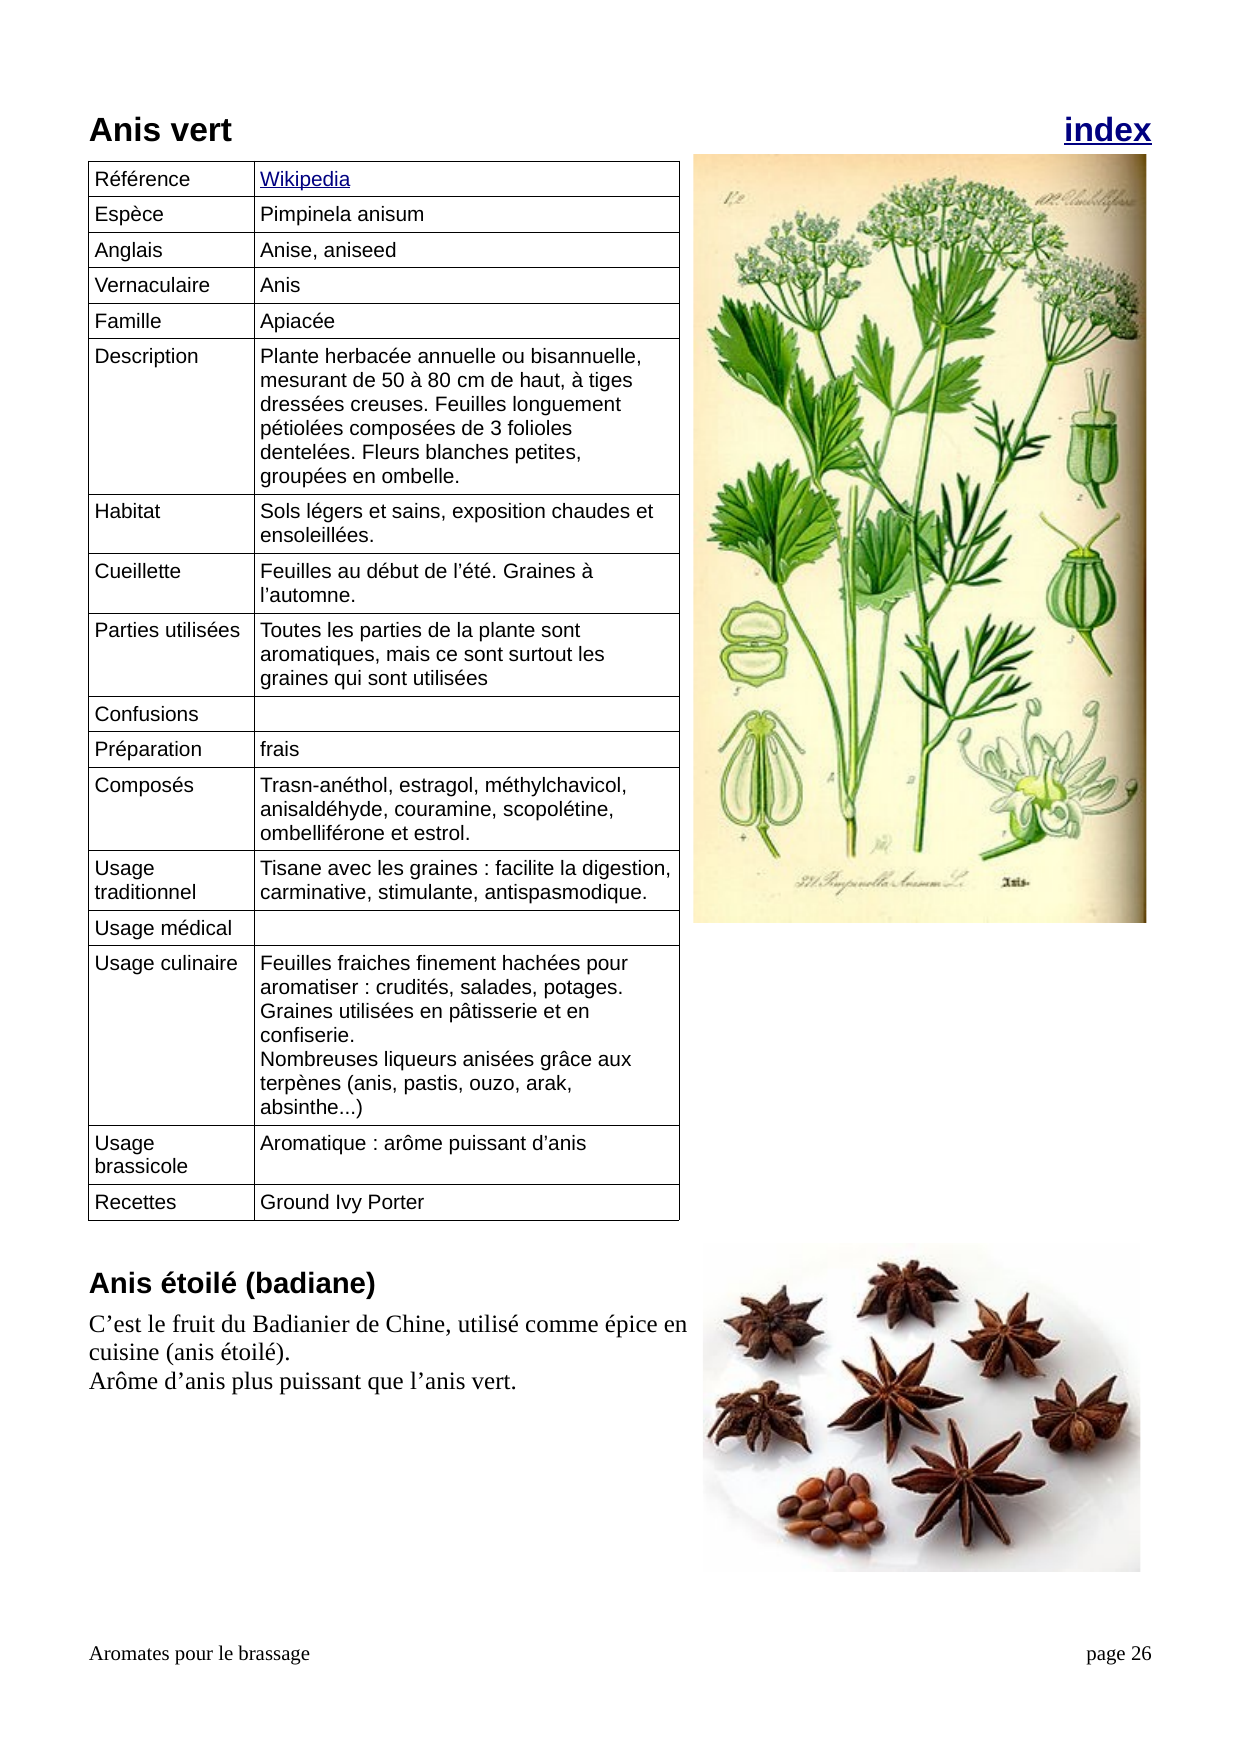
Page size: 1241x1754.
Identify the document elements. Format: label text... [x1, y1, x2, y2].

table_cell Usage médical [89, 911, 254, 945]
table_cell Trasn-anéthol, estragol, méthylchavicol, anisaldéhyde, couramine, scopolétine, ombelliférone et estrol. [255, 768, 679, 850]
table_header Référence [89, 162, 254, 196]
table_cell Feuilles au début de l’été. Graines à l’automne. [255, 554, 679, 612]
picture [693, 154, 1147, 923]
table_cell Composés [89, 768, 254, 850]
table_cell Anise, aniseed [255, 233, 679, 267]
table_cell Description [89, 339, 254, 493]
table_cell Plante herbacée annuelle ou bisannuelle, mesurant de 50 à 80 cm de haut, à tiges dressées creuses. Feuilles longuement pétiolées composées de 3 folioles dentelées. Fleurs blanches petites, groupées en ombelle. [255, 339, 679, 493]
table_cell frais [255, 732, 679, 767]
picture [702, 1243, 1141, 1572]
table_cell Usage culinaire [89, 946, 254, 1124]
table_cell Toutes les parties de la plante sont aromatiques, mais ce sont surtout les graines qui sont utilisées [255, 614, 679, 696]
table_cell Confusions [89, 697, 254, 731]
table_cell Anglais [89, 233, 254, 267]
table_cell Préparation [89, 732, 254, 767]
table_cell Pimpinela anisum [255, 197, 679, 232]
subtitle Anis vert index [88, 109, 1152, 148]
table_cell Sols légers et sains, exposition chaudes et ensoleillées. [255, 495, 679, 553]
table_cell Tisane avec les graines : facilite la digestion, carminative, stimulante, antispasmodique. [255, 851, 679, 910]
table_cell Espèce [89, 197, 254, 232]
table_cell Usage traditionnel [89, 851, 254, 910]
subtitle Anis étoilé (badiane) [88, 1266, 702, 1300]
text C’est le fruit du Badianier de Chine, utilisé comme épice en cuisine (anis étoilé). [88, 1309, 702, 1366]
table_cell Parties utilisées [89, 614, 254, 696]
text Arôme d’anis plus puissant que l’anis vert. [88, 1366, 702, 1395]
table_cell Habitat [89, 495, 254, 553]
table_cell [255, 697, 679, 731]
table_cell Recettes [89, 1185, 254, 1219]
table_cell Feuilles fraiches finement hachées pour aromatiser : crudités, salades, potages. Graines utilisées en pâtisserie et en confiserie. Nombreuses liqueurs anisées grâce aux terpènes (anis, pastis, ouzo, arak, absinthe...) [255, 946, 679, 1124]
table_cell Vernaculaire [89, 268, 254, 303]
table_cell [255, 911, 679, 945]
table_cell Usage brassicole [89, 1126, 254, 1184]
table_header Wikipedia [255, 162, 679, 196]
table_cell Cueillette [89, 554, 254, 612]
table_cell Famille [89, 304, 254, 338]
table_cell Ground Ivy Porter [255, 1185, 679, 1219]
table_cell Aromatique : arôme puissant d’anis [255, 1126, 679, 1184]
table_cell Anis [255, 268, 679, 303]
table_cell Apiacée [255, 304, 679, 338]
